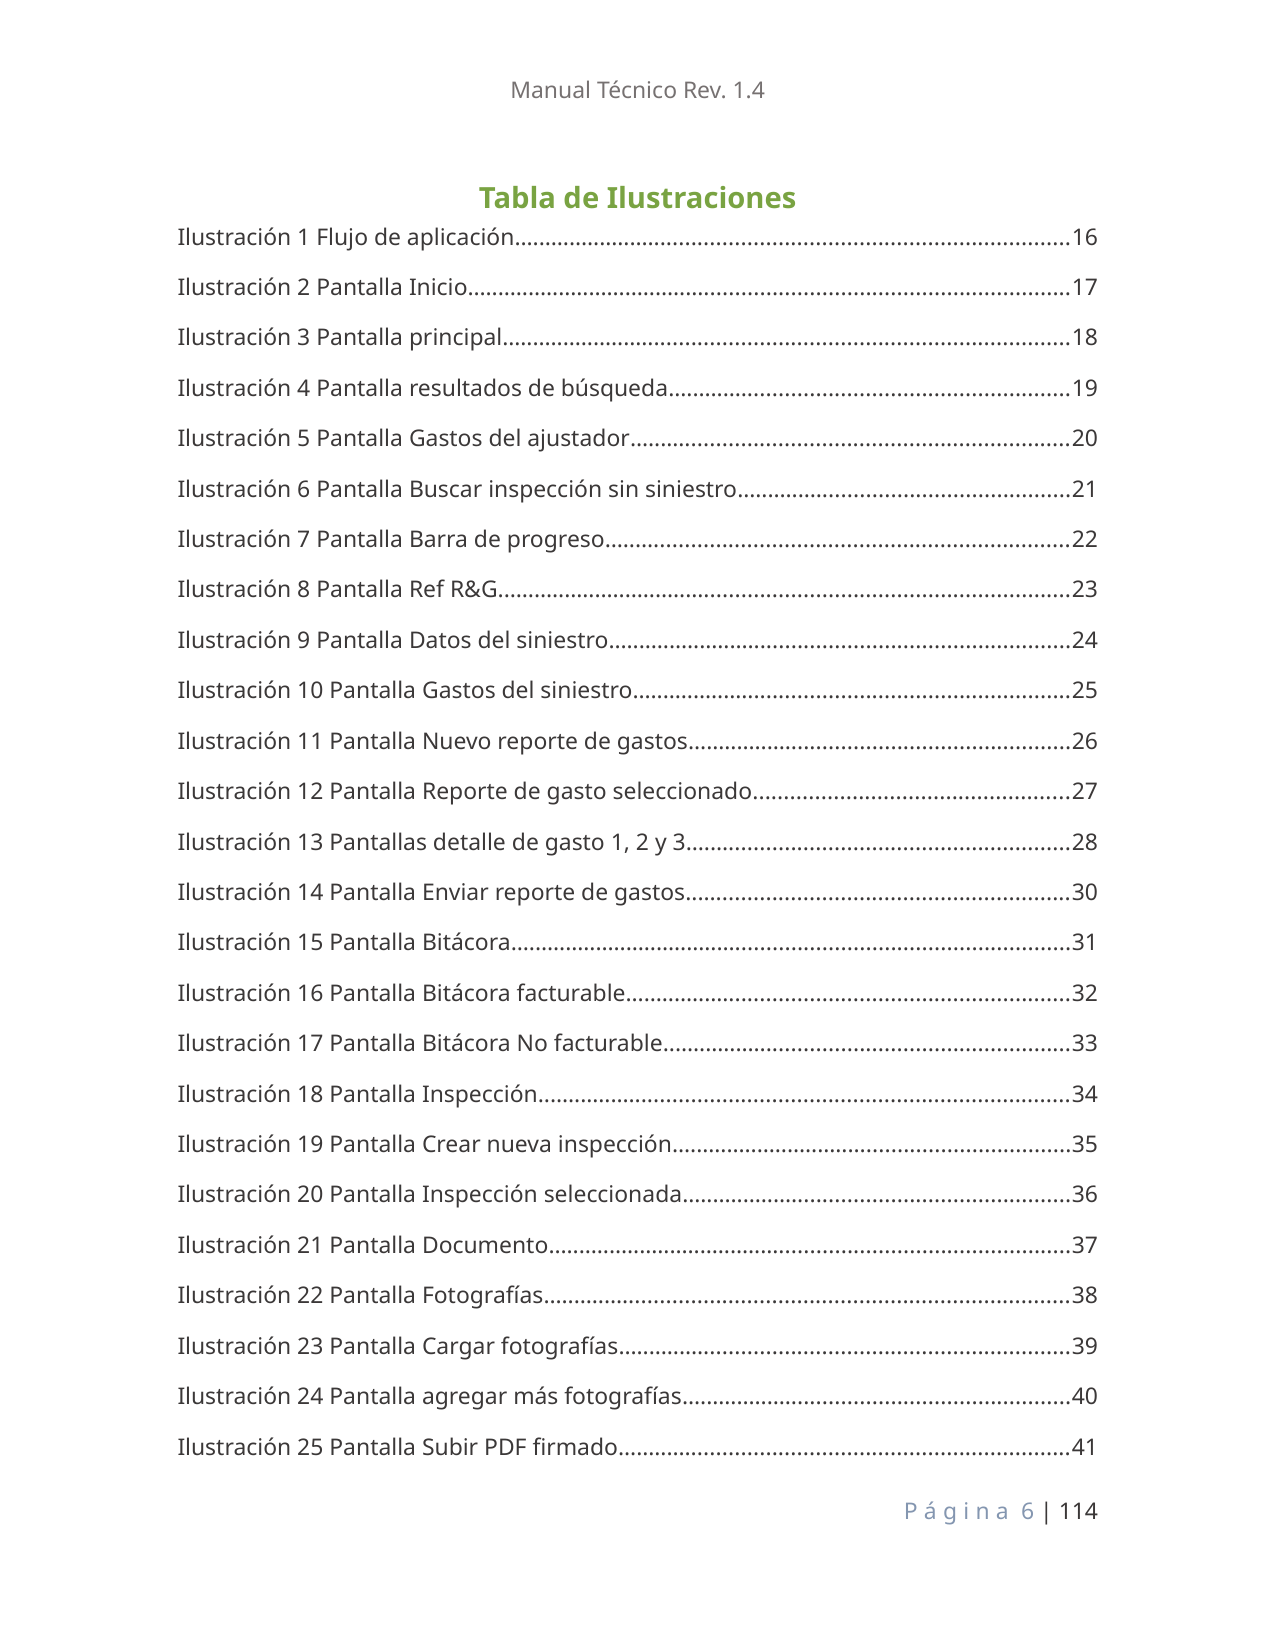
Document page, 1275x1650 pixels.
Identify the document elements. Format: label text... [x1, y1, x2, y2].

text Ilustración 23 Pantalla Cargar fotografías 39 [177, 1329, 1098, 1361]
text Ilustración 20 Pantalla Inspección seleccionada 36 [177, 1178, 1098, 1209]
text Ilustración 13 Pantallas detalle de gasto 1, 2 y 3 28 [177, 825, 1098, 857]
text Ilustración 9 Pantalla Datos del siniestro 24 [177, 624, 1098, 655]
text Ilustración 1 Flujo de aplicación 16 [177, 220, 1098, 252]
text Ilustración 24 Pantalla agregar más fotografías 40 [177, 1380, 1098, 1411]
text Ilustración 22 Pantalla Fotografías 38 [177, 1279, 1098, 1310]
text Ilustración 2 Pantalla Inicio 17 [177, 271, 1098, 302]
text Ilustración 11 Pantalla Nuevo reporte de gastos 26 [177, 724, 1098, 756]
text Ilustración 25 Pantalla Subir PDF firmado 41 [177, 1430, 1098, 1462]
text Ilustración 6 Pantalla Buscar inspección sin siniestro 21 [177, 472, 1098, 504]
text Ilustración 21 Pantalla Documento 37 [177, 1229, 1098, 1260]
text Ilustración 3 Pantalla principal 18 [177, 321, 1098, 352]
text Ilustración 18 Pantalla Inspección 34 [177, 1077, 1098, 1109]
text Ilustración 12 Pantalla Reporte de gasto seleccionado 27 [177, 775, 1098, 806]
text Ilustración 16 Pantalla Bitácora facturable 32 [177, 977, 1098, 1008]
text Ilustración 4 Pantalla resultados de búsqueda 19 [177, 372, 1098, 403]
text Ilustración 10 Pantalla Gastos del siniestro 25 [177, 674, 1098, 705]
text Ilustración 15 Pantalla Bitácora 31 [177, 926, 1098, 957]
text Ilustración 7 Pantalla Barra de progreso 22 [177, 523, 1098, 554]
text Ilustración 5 Pantalla Gastos del ajustador 20 [177, 422, 1098, 453]
text Ilustración 17 Pantalla Bitácora No facturable 33 [177, 1027, 1098, 1058]
text Ilustración 19 Pantalla Crear nueva inspección 35 [177, 1128, 1098, 1159]
text Ilustración 14 Pantalla Enviar reporte de gastos 30 [177, 876, 1098, 907]
subtitle Tabla de Ilustraciones [177, 178, 1098, 217]
text Ilustración 8 Pantalla Ref R&G 23 [177, 573, 1098, 604]
